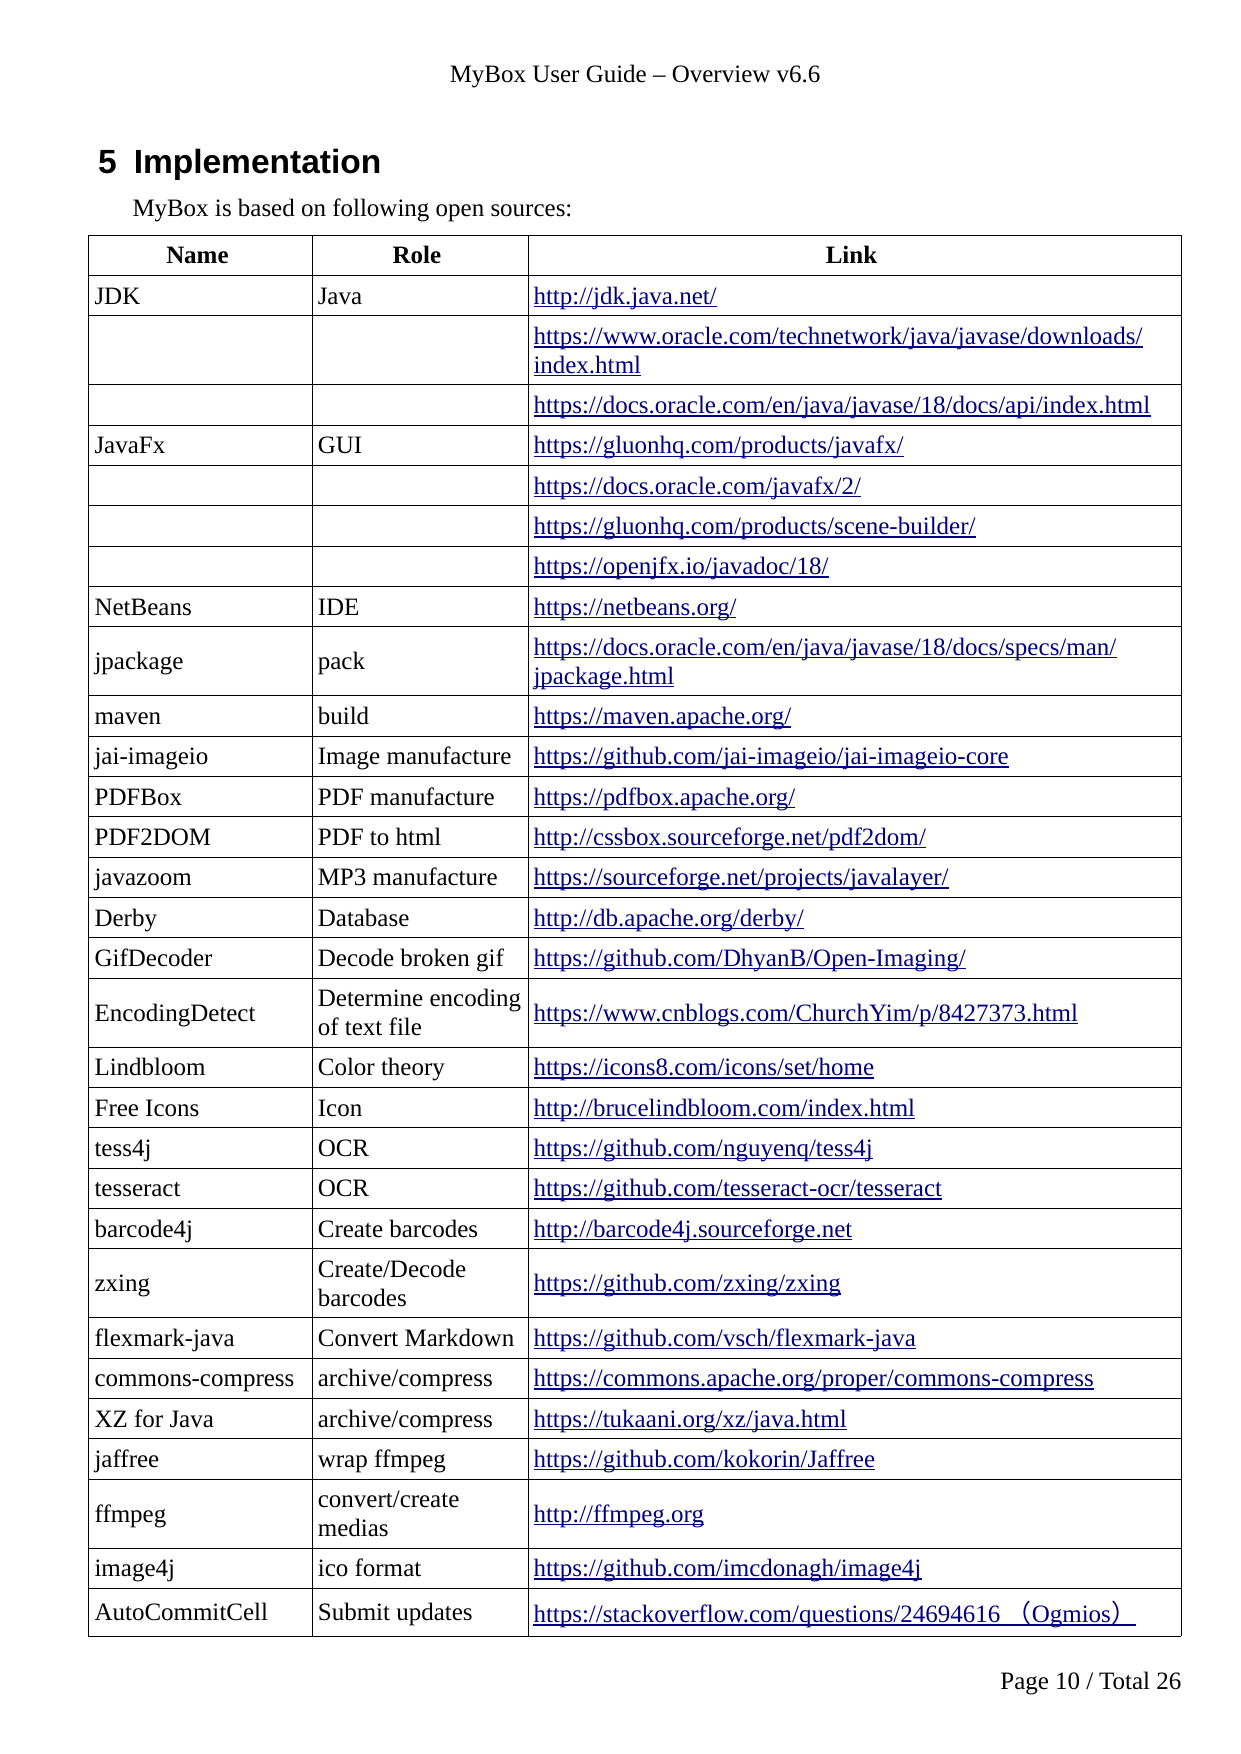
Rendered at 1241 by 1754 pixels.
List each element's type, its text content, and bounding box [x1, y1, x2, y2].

table_cell ico format [313, 1549, 528, 1588]
table_cell barcode4j [89, 1209, 312, 1248]
table_cell https://github.com/vsch/flexmark-java [529, 1318, 1181, 1357]
table_cell ffmpeg [89, 1480, 312, 1547]
text MyBox is based on following open sources: [88, 193, 1181, 222]
table_cell https://stackoverflow.com/questions/24694616 （Ogmios） [529, 1589, 1181, 1636]
table_cell Submit updates [313, 1589, 528, 1636]
table_cell Convert Markdown [313, 1318, 528, 1357]
table_cell https://github.com/tesseract-ocr/tesseract [529, 1169, 1181, 1208]
table_cell XZ for Java [89, 1399, 312, 1438]
table_cell Image manufacture [313, 737, 528, 776]
table_cell Free Icons [89, 1088, 312, 1127]
table_cell archive/compress [313, 1399, 528, 1438]
table_cell Create/Decode barcodes [313, 1249, 528, 1317]
table_cell archive/compress [313, 1359, 528, 1398]
table_cell http://barcode4j.sourceforge.net [529, 1209, 1181, 1248]
table_cell [89, 385, 312, 425]
table_cell [313, 385, 528, 425]
table_cell javazoom [89, 858, 312, 897]
table_cell [313, 466, 528, 505]
table_cell Database [313, 898, 528, 937]
table_header Link [529, 236, 1181, 275]
table_cell Create barcodes [313, 1209, 528, 1248]
table_cell image4j [89, 1549, 312, 1588]
table_cell https://tukaani.org/xz/java.html [529, 1399, 1181, 1438]
table_cell http://ffmpeg.org [529, 1480, 1181, 1547]
table_cell JDK [89, 276, 312, 315]
table_cell http://jdk.java.net/ [529, 276, 1181, 315]
subtitle Implementation [88, 142, 1181, 181]
table_cell GifDecoder [89, 938, 312, 977]
table_cell PDF manufacture [313, 777, 528, 816]
table_cell http://db.apache.org/derby/ [529, 898, 1181, 937]
table_cell https://openjfx.io/javadoc/18/ [529, 547, 1181, 586]
table_cell AutoCommitCell [89, 1589, 312, 1636]
table_cell NetBeans [89, 587, 312, 626]
table_cell GUI [313, 426, 528, 465]
table_cell https://pdfbox.apache.org/ [529, 777, 1181, 816]
table_cell https://www.oracle.com/technetwork/java/javase/downloads/index.html [529, 316, 1181, 384]
table_cell https://sourceforge.net/projects/javalayer/ [529, 858, 1181, 897]
table_cell https://docs.oracle.com/en/java/javase/18/docs/api/index.html [529, 385, 1181, 425]
table_cell build [313, 696, 528, 736]
table_cell pack [313, 627, 528, 695]
table_cell PDFBox [89, 777, 312, 816]
table_header Name [89, 236, 312, 275]
table_cell OCR [313, 1169, 528, 1208]
table_cell https://icons8.com/icons/set/home [529, 1048, 1181, 1087]
table_cell OCR [313, 1128, 528, 1167]
table_cell PDF2DOM [89, 817, 312, 857]
table_cell jpackage [89, 627, 312, 695]
table_cell [313, 316, 528, 384]
table_cell Derby [89, 898, 312, 937]
table_cell zxing [89, 1249, 312, 1317]
table_cell [89, 466, 312, 505]
table_cell [313, 547, 528, 586]
table_cell Lindbloom [89, 1048, 312, 1087]
table_cell [89, 547, 312, 586]
table_cell https://docs.oracle.com/javafx/2/ [529, 466, 1181, 505]
table_cell https://commons.apache.org/proper/commons-compress [529, 1359, 1181, 1398]
table_cell https://github.com/imcdonagh/image4j [529, 1549, 1181, 1588]
table_cell http://brucelindbloom.com/index.html [529, 1088, 1181, 1127]
table_cell https://github.com/zxing/zxing [529, 1249, 1181, 1317]
table_cell EncodingDetect [89, 979, 312, 1047]
table_cell wrap ffmpeg [313, 1439, 528, 1478]
table_cell https://github.com/nguyenq/tess4j [529, 1128, 1181, 1167]
table_cell Java [313, 276, 528, 315]
table_cell Icon [313, 1088, 528, 1127]
table_cell convert/create medias [313, 1480, 528, 1547]
table_cell PDF to html [313, 817, 528, 857]
table_cell https://github.com/kokorin/Jaffree [529, 1439, 1181, 1478]
table_cell tesseract [89, 1169, 312, 1208]
table_cell https://github.com/jai-imageio/jai-imageio-core [529, 737, 1181, 776]
table_cell [89, 316, 312, 384]
table_cell [89, 506, 312, 546]
table_cell https://github.com/DhyanB/Open-Imaging/ [529, 938, 1181, 977]
table_cell https://maven.apache.org/ [529, 696, 1181, 736]
table_cell commons-compress [89, 1359, 312, 1398]
table_cell JavaFx [89, 426, 312, 465]
table_cell Determine encoding of text file [313, 979, 528, 1047]
table_cell Decode broken gif [313, 938, 528, 977]
table_cell jaffree [89, 1439, 312, 1478]
table_cell tess4j [89, 1128, 312, 1167]
table_cell https://docs.oracle.com/en/java/javase/18/docs/specs/man/jpackage.html [529, 627, 1181, 695]
table_cell MP3 manufacture [313, 858, 528, 897]
table_cell [313, 506, 528, 546]
table_cell http://cssbox.sourceforge.net/pdf2dom/ [529, 817, 1181, 857]
table_cell maven [89, 696, 312, 736]
table_cell IDE [313, 587, 528, 626]
table_cell https://gluonhq.com/products/scene-builder/ [529, 506, 1181, 546]
table_cell https://www.cnblogs.com/ChurchYim/p/8427373.html [529, 979, 1181, 1047]
table_header Role [313, 236, 528, 275]
table_cell Color theory [313, 1048, 528, 1087]
table_cell flexmark-java [89, 1318, 312, 1357]
table_cell jai-imageio [89, 737, 312, 776]
table_cell https://gluonhq.com/products/javafx/ [529, 426, 1181, 465]
table_cell https://netbeans.org/ [529, 587, 1181, 626]
